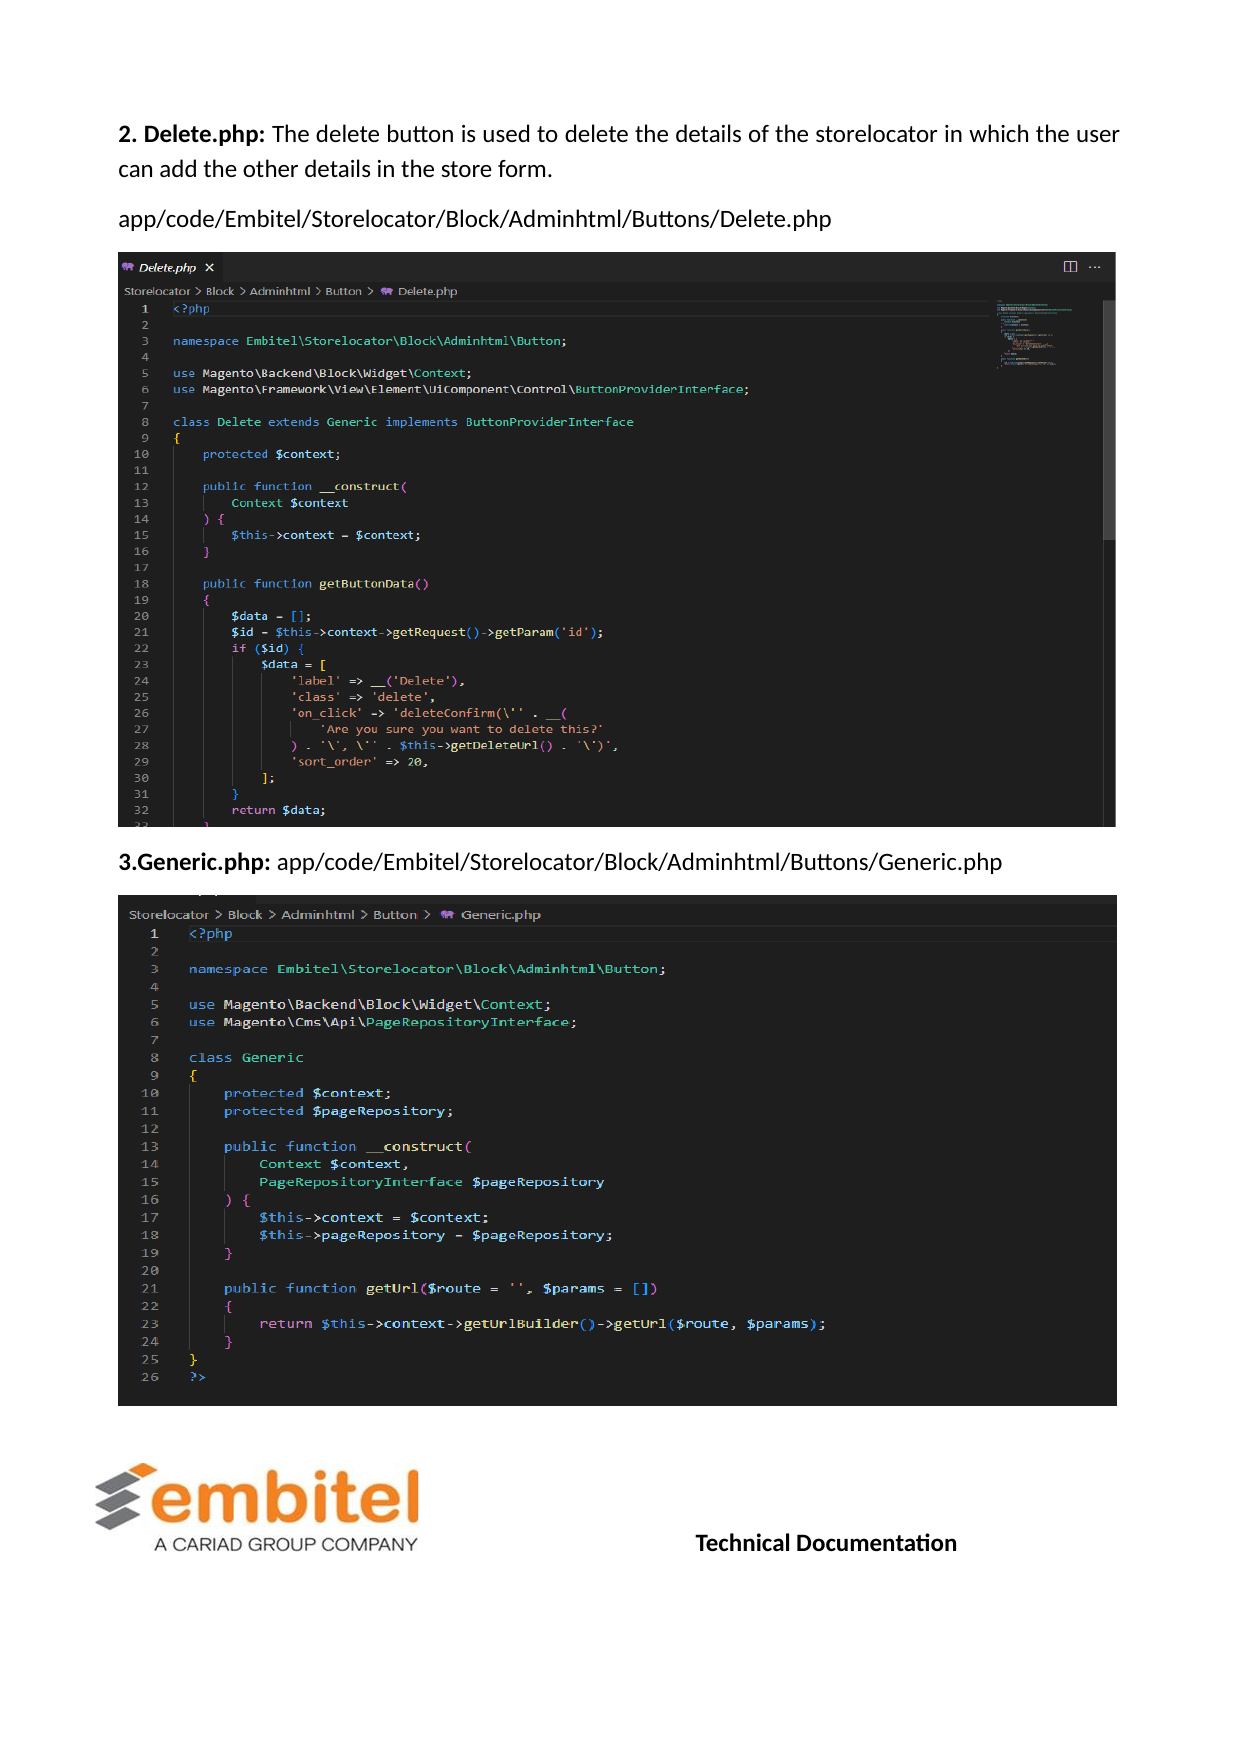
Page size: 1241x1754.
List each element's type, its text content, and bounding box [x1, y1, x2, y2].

text 2. Delete.php: The delete button is used to delete the details of the storelocator in which the user can add the other details in the store form. [118, 118, 1122, 184]
picture [118, 895, 1117, 1406]
text 3.Generic.php: app/code/Embitel/Storelocator/Block/Adminhtml/Buttons/Generic.php [118, 846, 1122, 876]
picture [118, 252, 1116, 827]
text app/code/Embitel/Storelocator/Block/Adminhtml/Buttons/Delete.php [118, 203, 1122, 233]
text Technical Documentation [118, 1527, 1122, 1558]
picture [95, 1463, 419, 1552]
